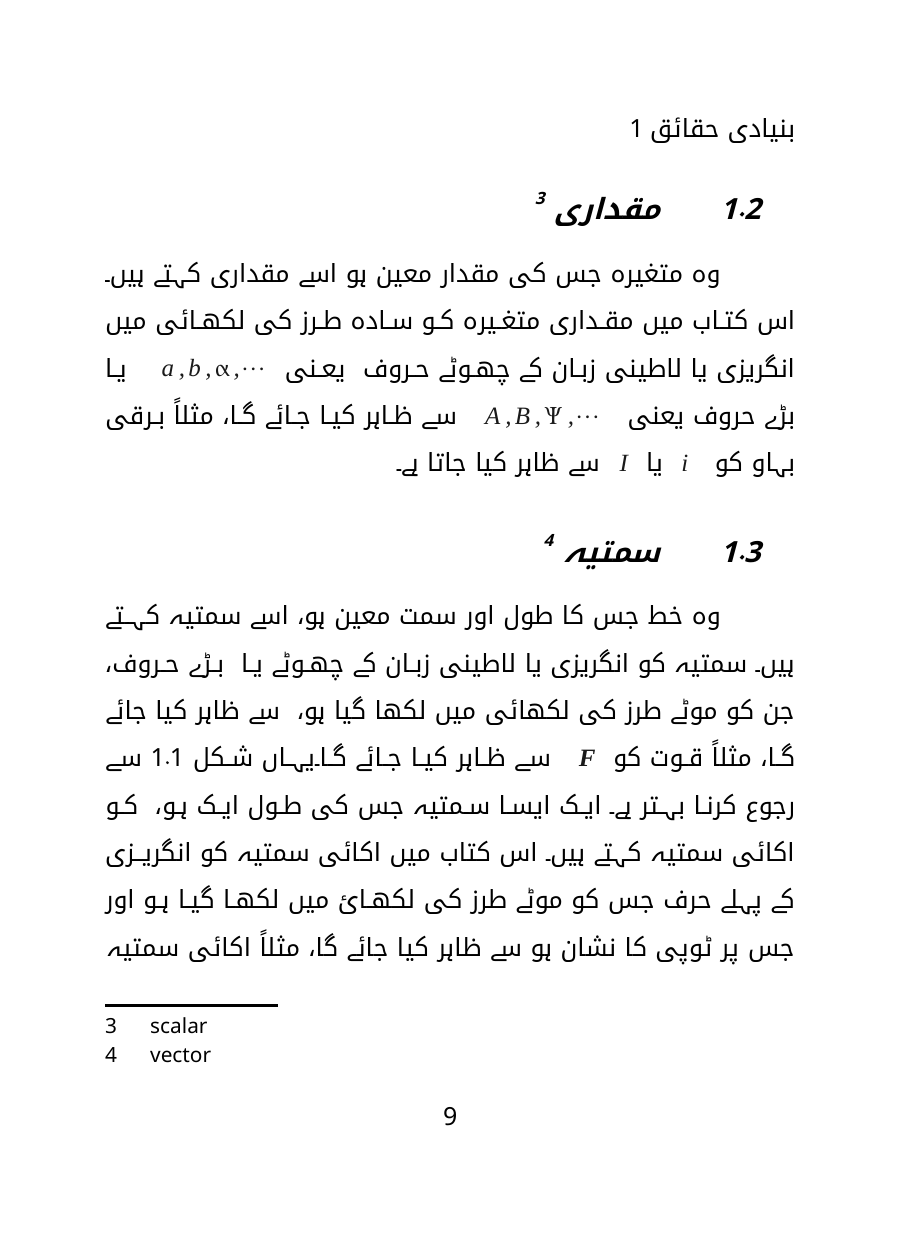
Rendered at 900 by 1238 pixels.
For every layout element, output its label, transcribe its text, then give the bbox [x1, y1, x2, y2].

list scalar [105, 1012, 795, 1040]
subtitle سمتیہ [105, 525, 720, 580]
text وہ متغیرہ جس کی مقدار معین ہو اسے مقداری کہتے ہیں۔ اس کتاب میں مقداری متغیرہ کو سادہ طرز کی لکھائی میں انگریزی یا لاطینی زبان کے چھوٹے حروف یعنی یا بڑے حروف یعنی سے ظاہر کیا جائے گا، مثلاً برقی بہاو کو یاسے ظاہر کیا جاتا ہے۔ [105, 250, 795, 487]
list vector [105, 1040, 795, 1068]
subtitle مقداری [105, 182, 720, 238]
text وہ خط جس کا طول اور سمت معین ہو، اسے سمتیہ کہتے ہیں۔ سمتیہ کو انگریزی یا لاطینی زبان کے چھوٹے یا بڑے حروف، جن کو موٹے طرز کی لکھائی میں لکھا گیا ہو، سے ظاہر کیا جائے گا، مثلاً قوت کو سے ظاہر کیا جائے گا۔یہاں شکل 1.1 سے رجوع کرنا بہتر ہے۔ ایک ایسا سمتیہ جس کی طول ایک ہو، کو اکائی سمتیہ کہتے ہیں۔ اس کتاب میں اکائی سمتیہ کو انگریزی کے پہلے حرف جس کو موٹے طرز کی لکھائ میں لکھا گیا ہو اور جس پر ٹوپی کا نشان ہو سے ظاہر کیا جائے گا، مثلاً اکائی سمتیہخلاء کی تین عمودی سمتوں کو ظاہر کرتے ہیں۔میں، چھوٹی لکھائی میں، اس بات کی یاد دہانی کراتا ہے کہ یہ سمتیہ خلاء کی سمت کو ظاہر کرتا ہے۔ اگر کسی سمتیہ کی طول اور اس کی سمت کو علیحدہ علیحدہ لکھنا ہو تو اس کے طول کو ظاہر کرنے کے لئے سادہ طرز کی لکھائ میں وہی حرف استعمال کیا جائے گا جو اس سمتیہ کو ظاہر کرنے کے لئے، موٹے طرز کی لکھائی میں، استعمال کیا گیا ہو۔ یعنی سمتیہکی طول کوسے ظاہر کیا جائے گا۔ شکل میں سمتیہ کی طول، چار کے برابر ہے۔ اگر کسی سمتیہ کی سمت میں ایک اکائی سمتیہ بنایا جائے تو یہ اکائی سمتیہ اس سمتیہ کی سمت کو ظاہر کرتا ہے۔جیسے پہلے ذکر ہوا ہے ایسے اکائی سمتیہ کو انگریزی کے پہلے حرف، جس کو موٹے طرز کی لکھائ میں لکھا گیا ہو اور جس پر ٹوپی کا نشان ہو، سے ظاہر کیا جائے گا یعنی سمتیہکی سمت کوسے ظاہر کیا جائے گا۔یہاں، چھوٹی لکھائی میں ، اس بات کی یاد دہانی کراتا ہے کہ یہ اکائی سمتیہ کی سمت کو ظاہر کر رہا ہے۔ شکل میں چونکہ قوت دائیں جانب کو ہے لہٰذا اور برابر ہیں۔ [105, 592, 795, 972]
